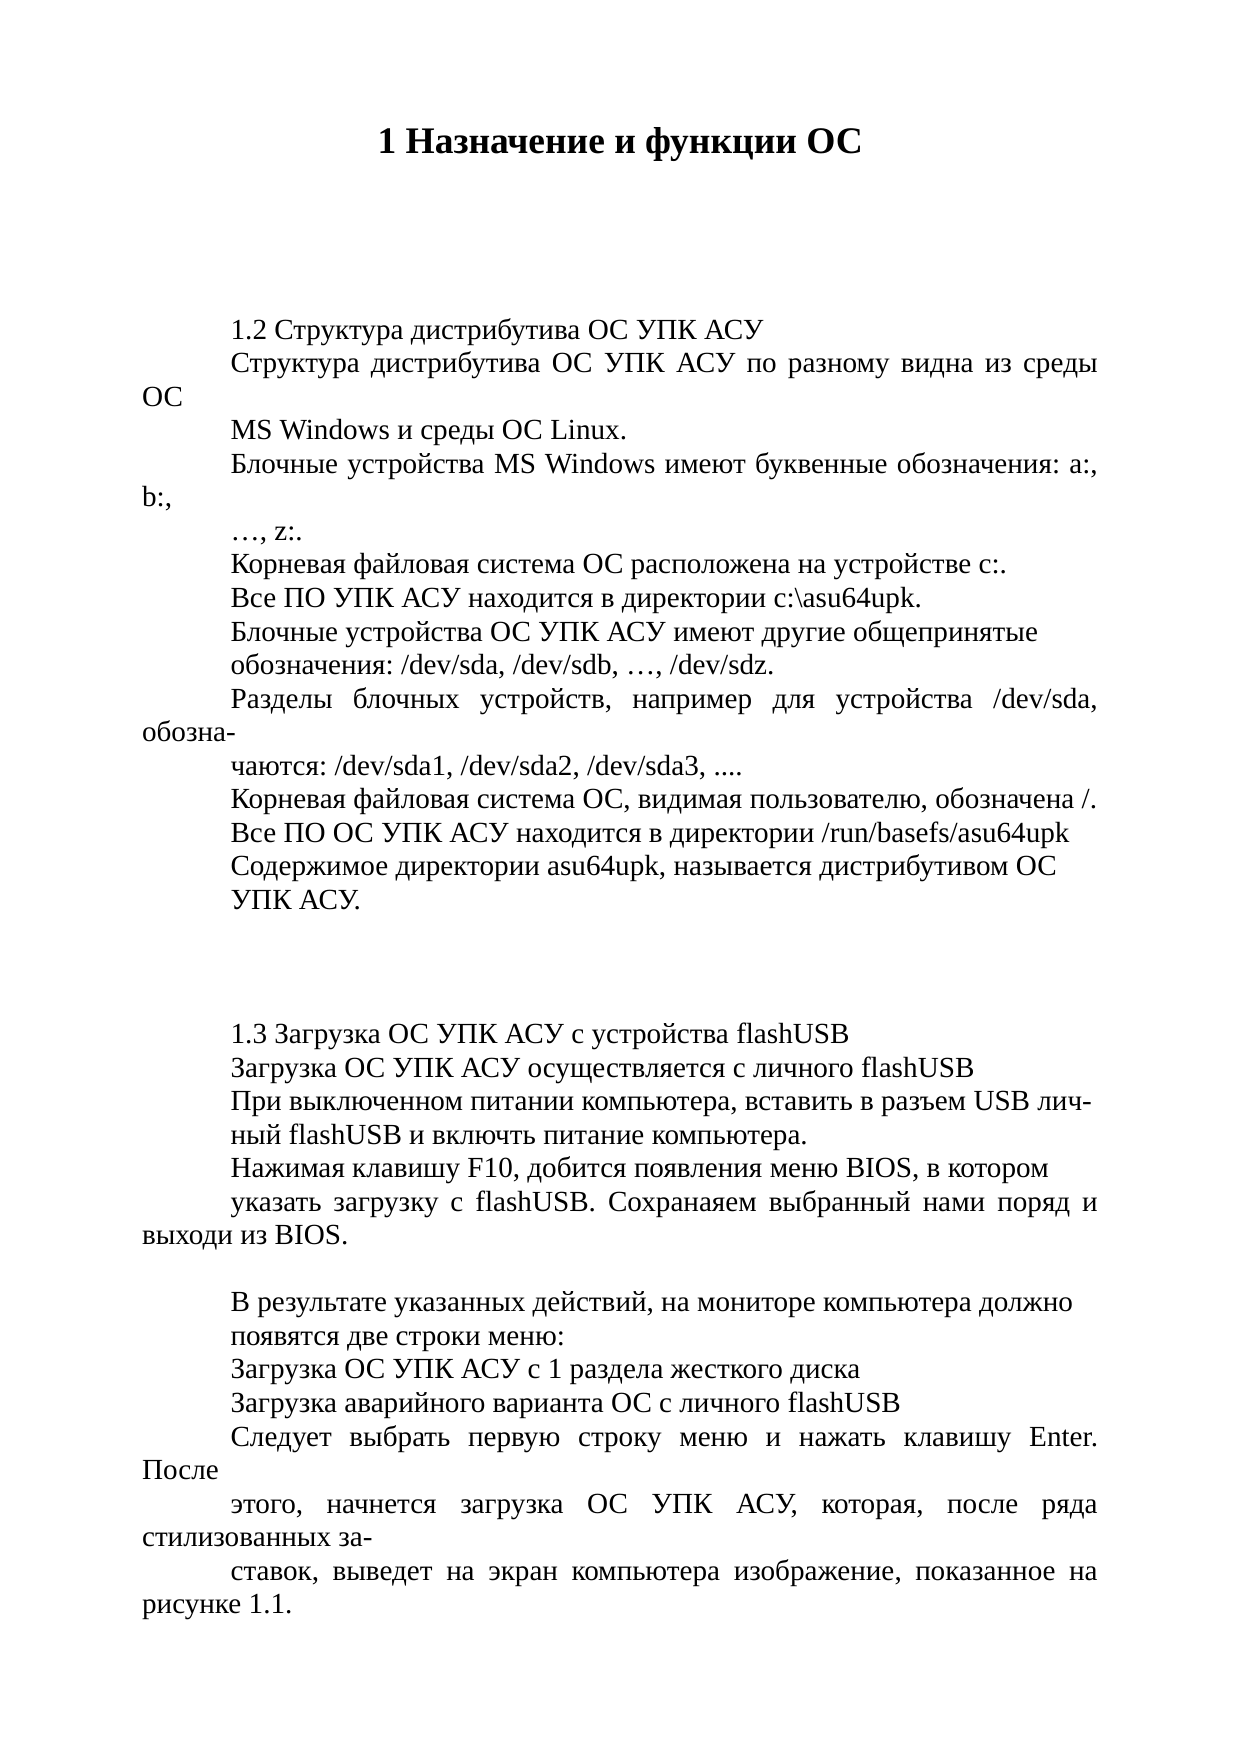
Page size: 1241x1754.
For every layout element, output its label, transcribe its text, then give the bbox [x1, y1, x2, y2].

subtitle 1 Назначение и функции ОС [142, 118, 1098, 161]
text Содержимое директории asu64upk, называется дистрибутивом ОС [142, 848, 1098, 882]
text При выключенном питании компьютера, вставить в разъем USB лич- [142, 1083, 1098, 1117]
text Корневая файловая система ОС расположена на устройстве с:. [142, 547, 1098, 580]
text Блочные устройства ОС УПК АСУ имеют другие общепринятые [142, 614, 1098, 647]
text обозначения: /dev/sda, /dev/sdb, …, /dev/sdz. [142, 647, 1098, 681]
text УПК АСУ. [142, 882, 1098, 916]
text Корневая файловая система ОС, видимая пользователю, обозначена /. [142, 781, 1098, 815]
text 1.3 Загрузка ОС УПК АСУ с устройства flashUSB [142, 1016, 1098, 1050]
text появятся две строки меню: [142, 1318, 1098, 1352]
text 1.2 Структура дистрибутива ОС УПК АСУ [142, 312, 1098, 345]
text Блочные устройства MS Windows имеют буквенные обозначения: a:, b:, [142, 446, 1098, 513]
text Все ПО УПК АСУ находится в директории c:\asu64upk. [142, 580, 1098, 614]
text этого, начнется загрузка ОС УПК АСУ, которая, после ряда стилизованных за- [142, 1486, 1098, 1553]
text Нажимая клавишу F10, добится появления меню BIOS, в котором [142, 1150, 1098, 1184]
text В результате указанных действий, на мониторе компьютера должно [142, 1284, 1098, 1318]
text …, z:. [142, 513, 1098, 547]
text указать загрузку с flashUSB. Сохранаяем выбранный нами поряд и выходи из BIOS. [142, 1184, 1098, 1251]
text Разделы блочных устройств, например для устройства /dev/sda, обозна- [142, 681, 1098, 748]
text Структура дистрибутива ОС УПК АСУ по разному видна из среды ОС [142, 345, 1098, 412]
text ставок, выведет на экран компьютера изображение, показанное на рисунке 1.1. [142, 1553, 1098, 1620]
text ный flashUSB и включть питание компьютера. [142, 1117, 1098, 1150]
text Следует выбрать первую строку меню и нажать клавишу Enter. После [142, 1419, 1098, 1486]
text Загрузка ОС УПК АСУ с 1 раздела жесткого диска [142, 1352, 1098, 1385]
text Загрузка аварийного варианта ОС с личного flashUSB [142, 1385, 1098, 1419]
text MS Windows и среды ОС Linux. [142, 412, 1098, 446]
text Все ПО ОС УПК АСУ находится в директории /run/basefs/asu64upk [142, 815, 1098, 848]
text чаются: /dev/sda1, /dev/sda2, /dev/sda3, .... [142, 748, 1098, 781]
text Загрузка ОС УПК АСУ осуществляется с личного flashUSB [142, 1050, 1098, 1083]
